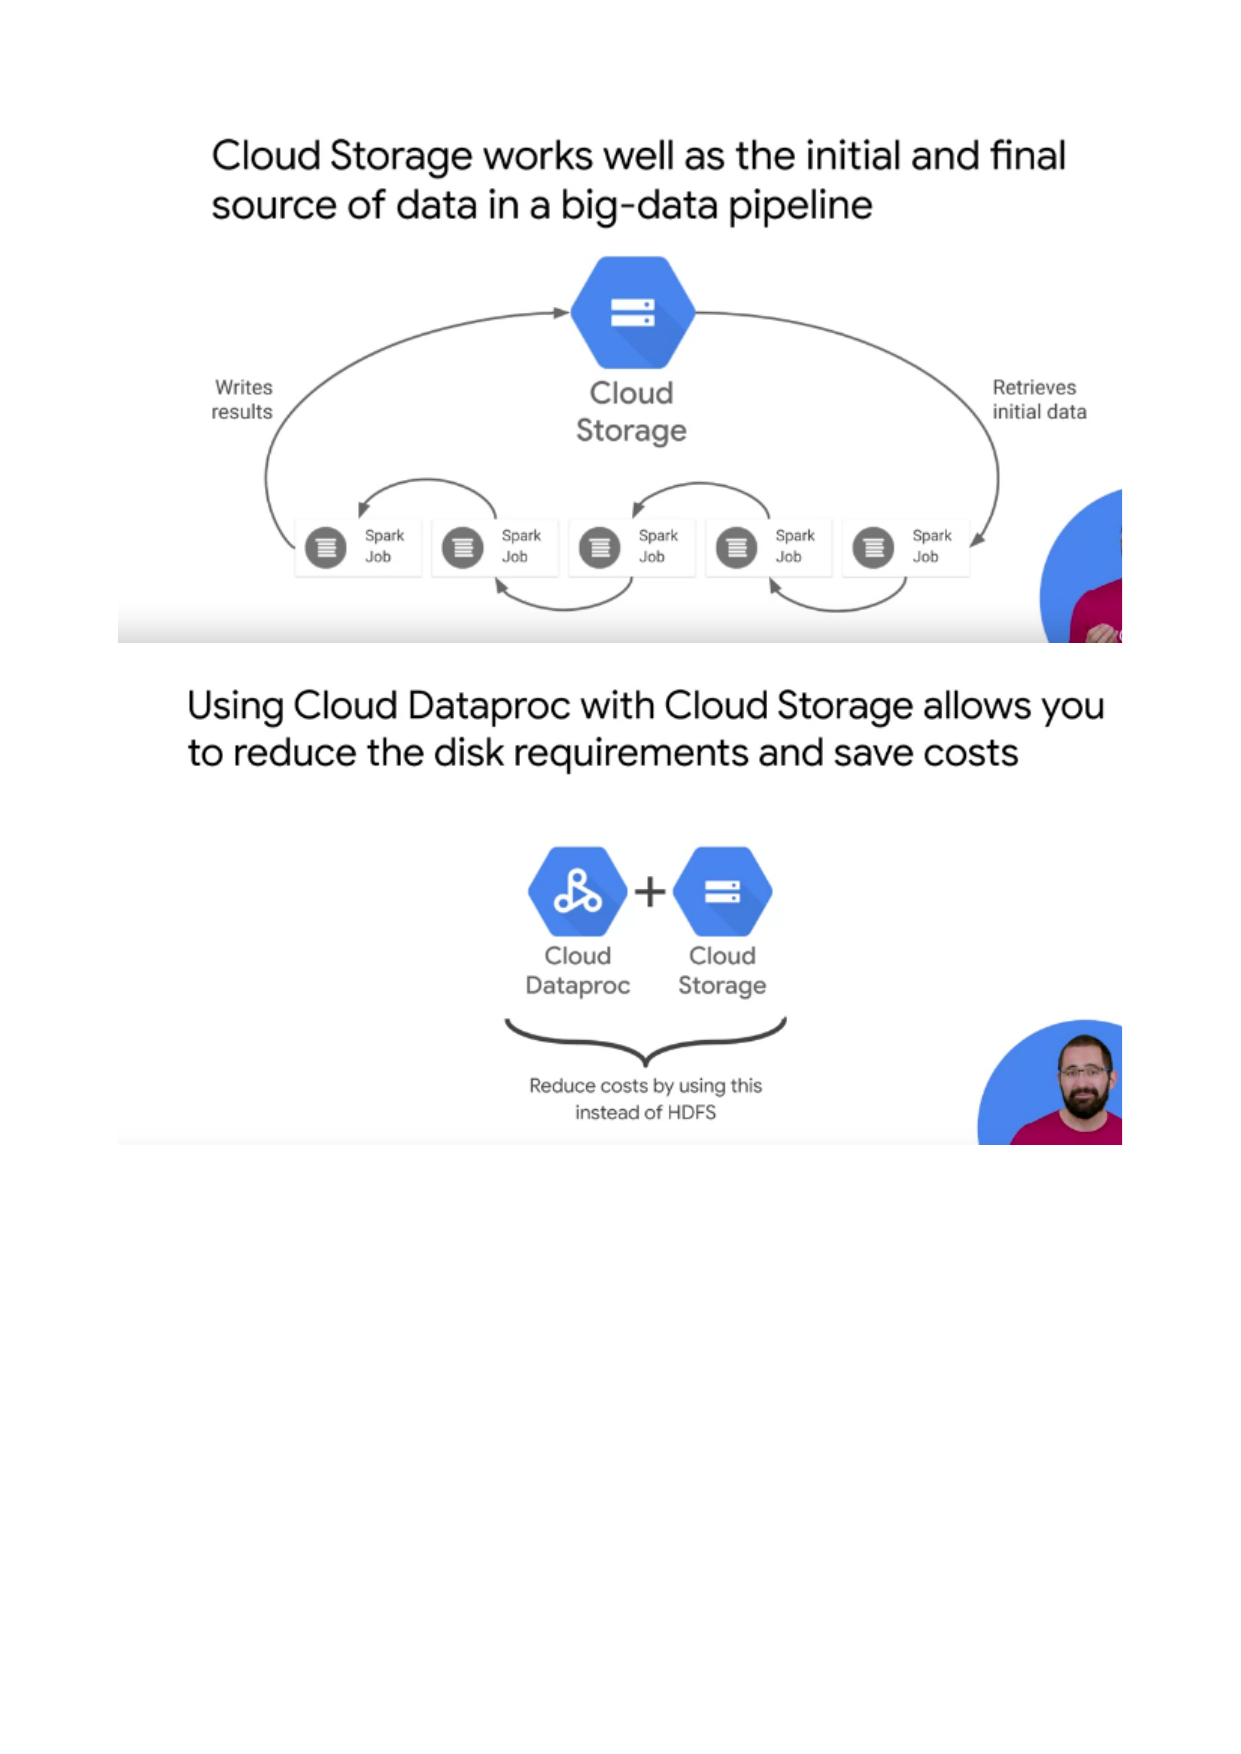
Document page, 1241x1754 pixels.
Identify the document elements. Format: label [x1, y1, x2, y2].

picture [118, 118, 1123, 643]
picture [118, 671, 1123, 1145]
